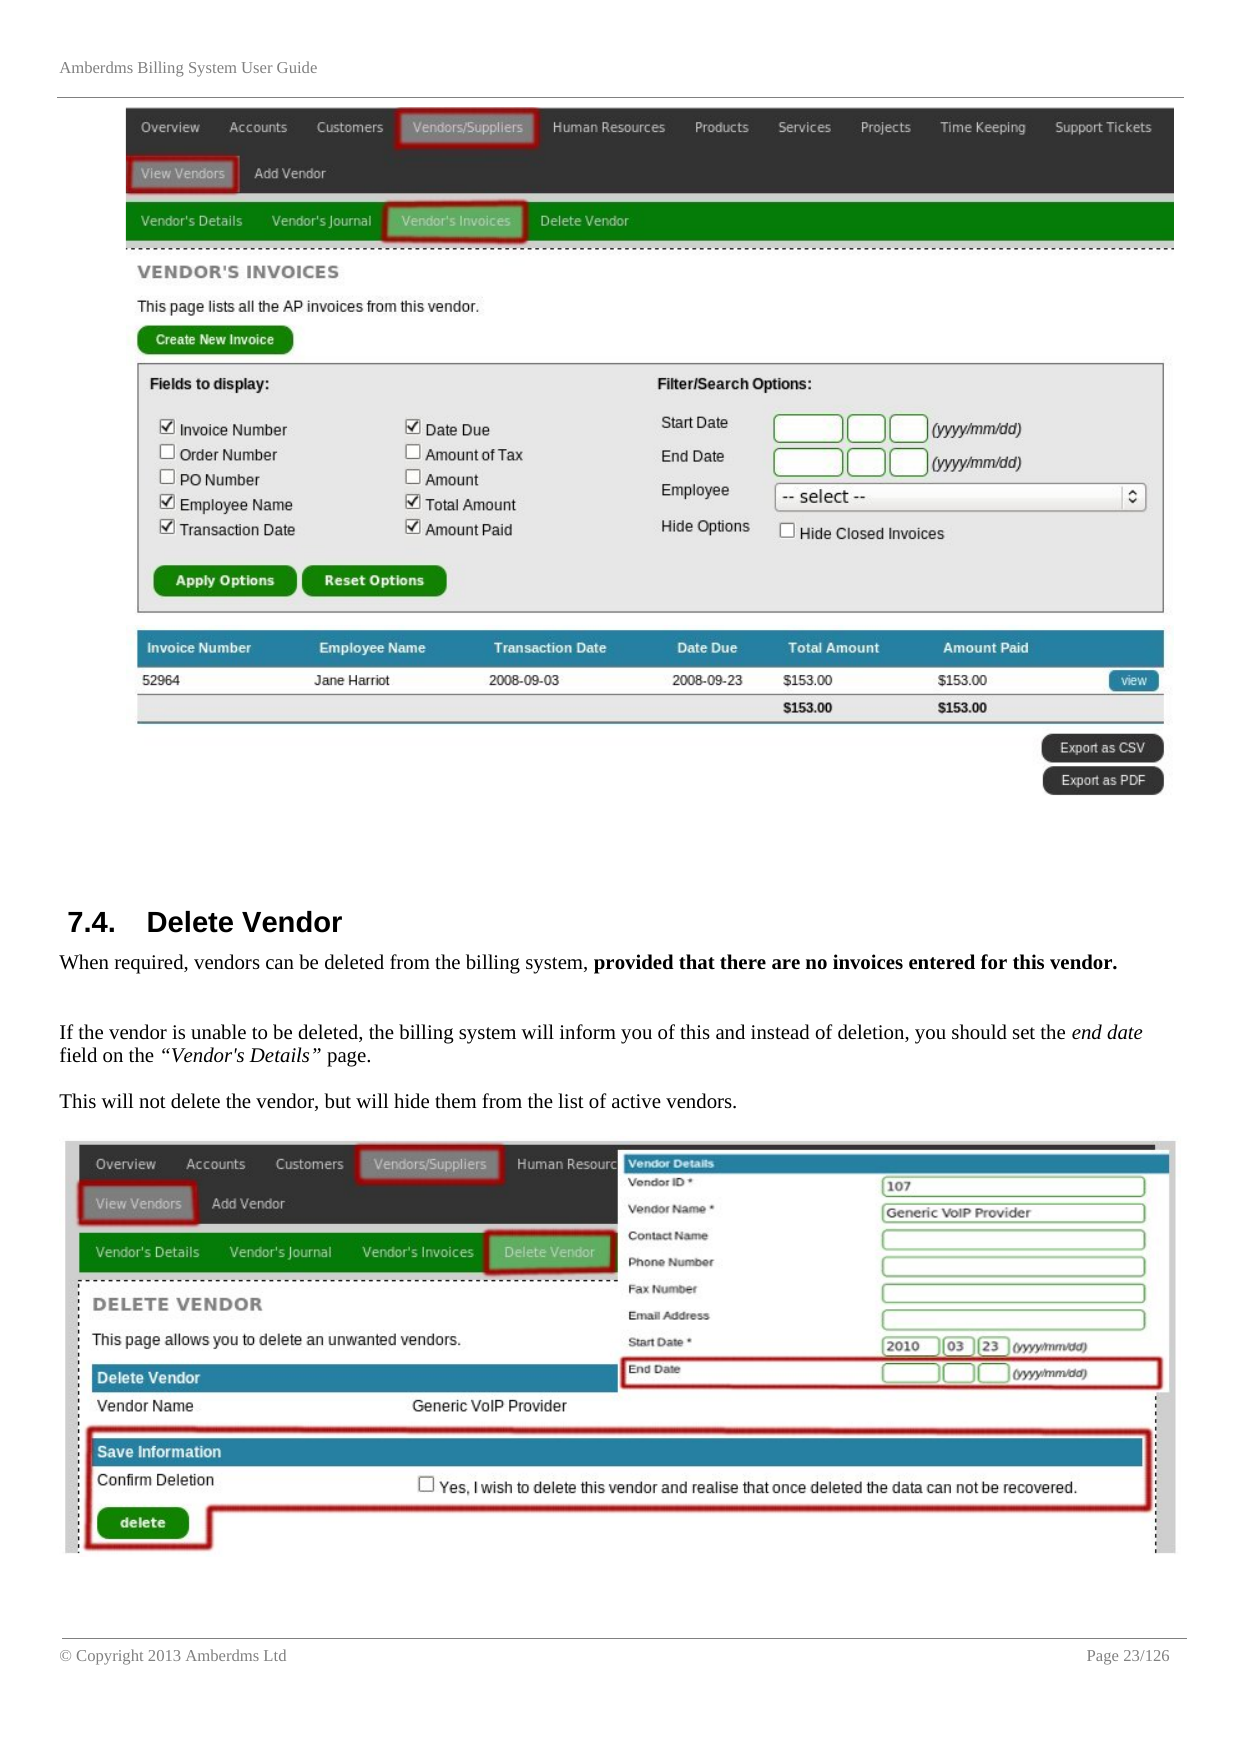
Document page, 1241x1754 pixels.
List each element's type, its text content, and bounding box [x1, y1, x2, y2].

picture [59, 1136, 1182, 1557]
text If the vendor is unable to be deleted, the billing system will inform you of this and instead of deletion, you should set the end date field on the “Vendor's Details” page. [59, 1021, 1181, 1067]
picture [125, 107, 1174, 835]
subtitle Delete Vendor [59, 906, 1181, 939]
text This will not delete the vendor, but will hide them from the list of active vendors. [59, 1090, 1181, 1113]
text When required, vendors can be deleted from the billing system, provided that there are no invoices entered for this vendor. [59, 951, 1181, 974]
